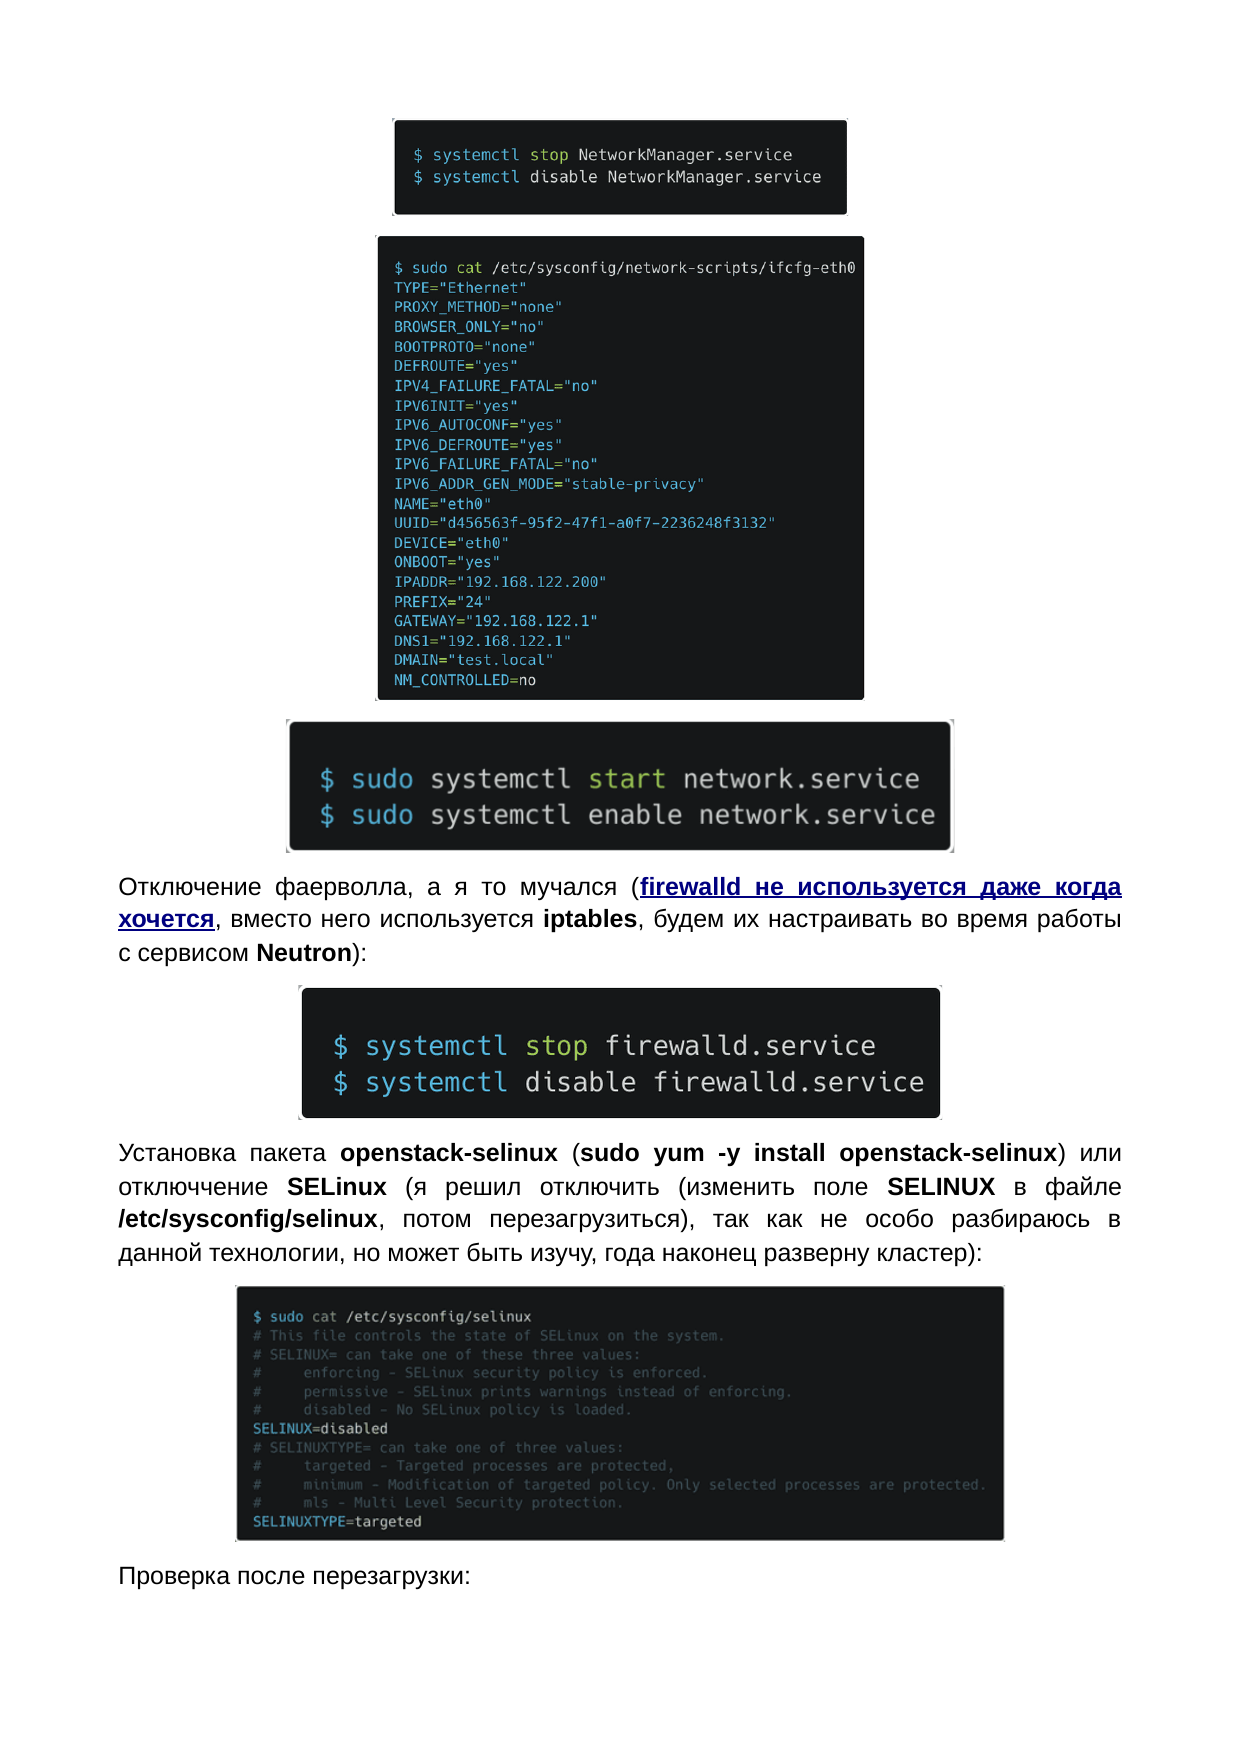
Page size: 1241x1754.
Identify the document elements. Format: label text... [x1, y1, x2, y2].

text Отключение фаерволла, а я то мучался (firewalld не используется даже когда хочется, вместо него используется iptables, будем их настраивать во время работы с сервисом Neutron): [118, 871, 1122, 966]
picture [298, 985, 943, 1120]
picture [392, 118, 849, 216]
picture [285, 719, 955, 853]
picture [235, 1285, 1006, 1542]
picture [375, 235, 865, 701]
text Установка пакета openstack-selinux (sudo yum -y install openstack-selinux) или отключчение SELinux (я решил отключить (изменить поле SELINUX в файле /etc/sysconfig/selinux, потом перезагрузиться), так как не особо разбираюсь в данной технологии, но может быть изучу, года наконец разверну кластер): [118, 1138, 1122, 1266]
text Проверка после перезагрузки: [118, 1561, 1122, 1590]
